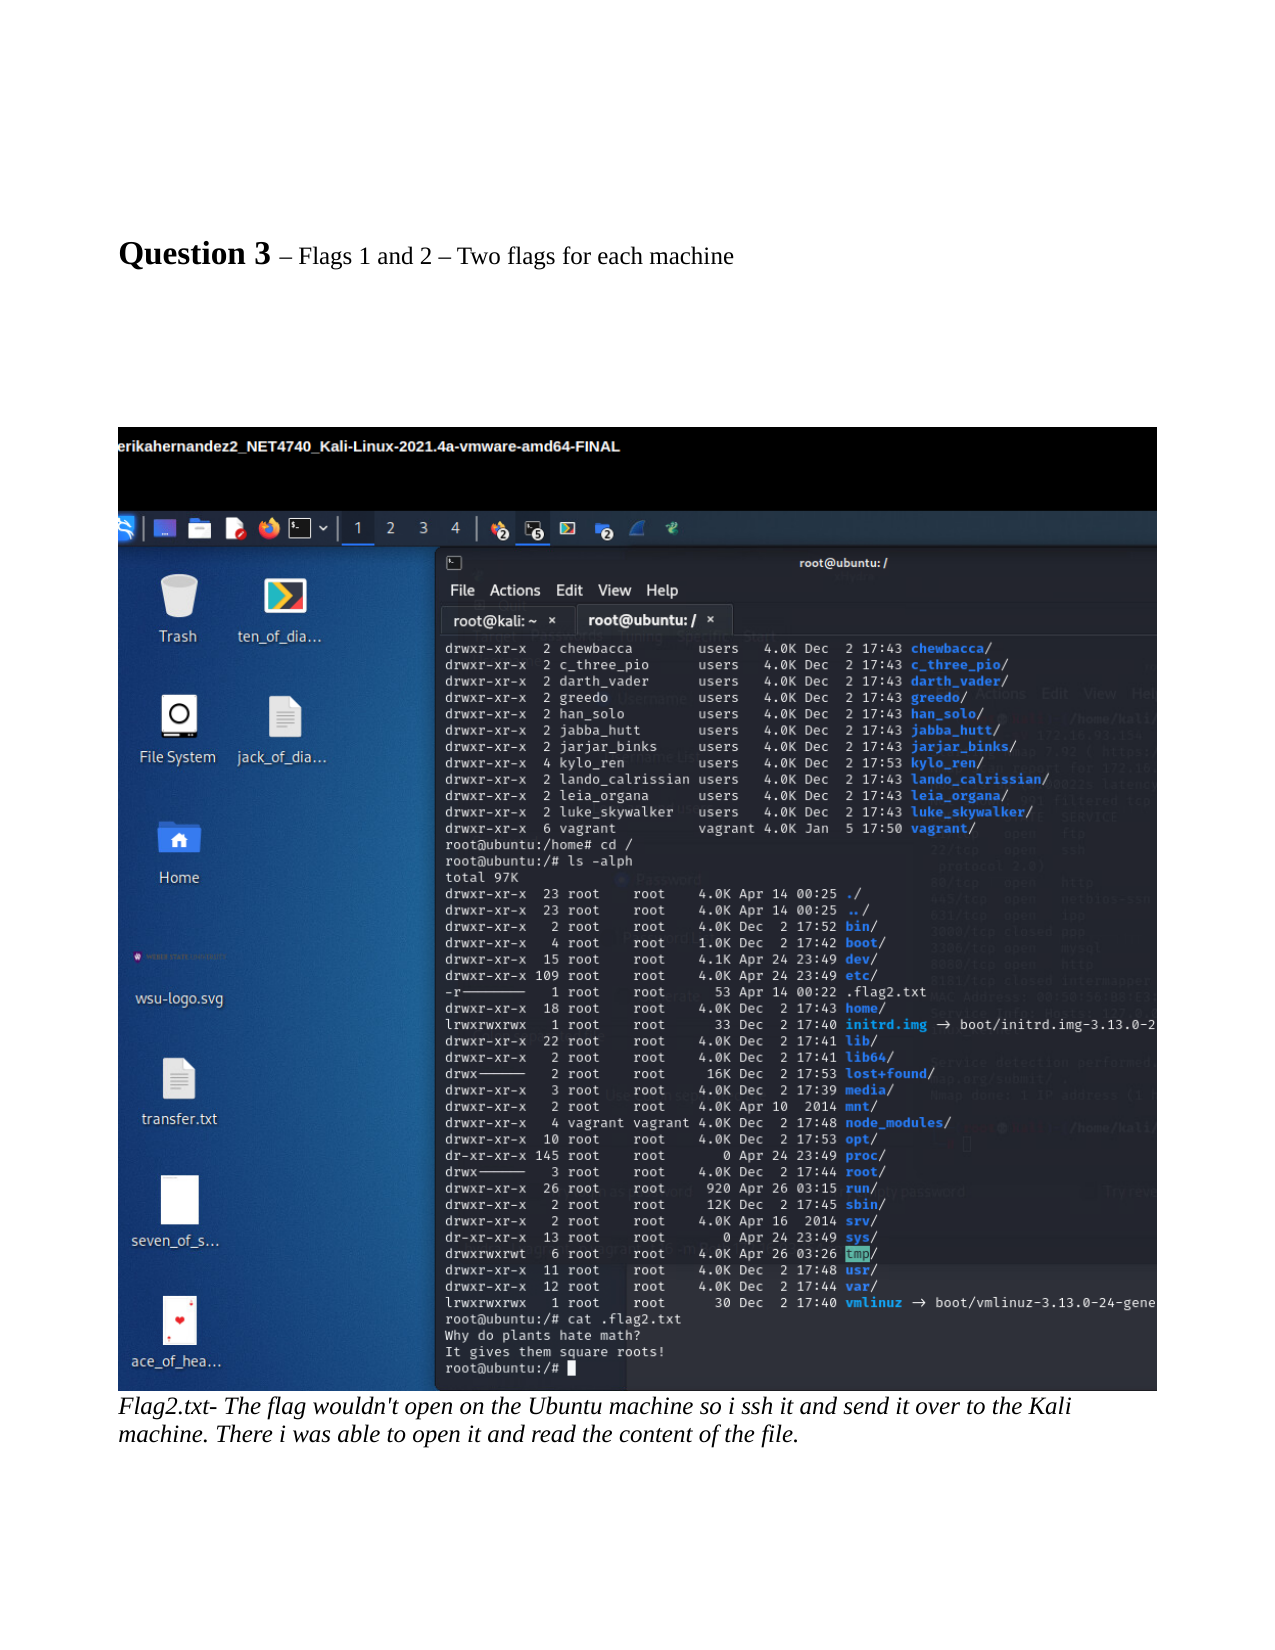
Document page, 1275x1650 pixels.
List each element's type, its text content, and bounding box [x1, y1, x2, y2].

text Flag2.txt- The flag wouldn't open on the Ubuntu machine so i ssh it and send it over to the Kali machine. There i was able to open it and read the content of the file. [118, 1391, 1157, 1448]
text Question 3 – Flags 1 and 2 – Two flags for each machine [118, 233, 1157, 271]
picture [118, 427, 1157, 1391]
